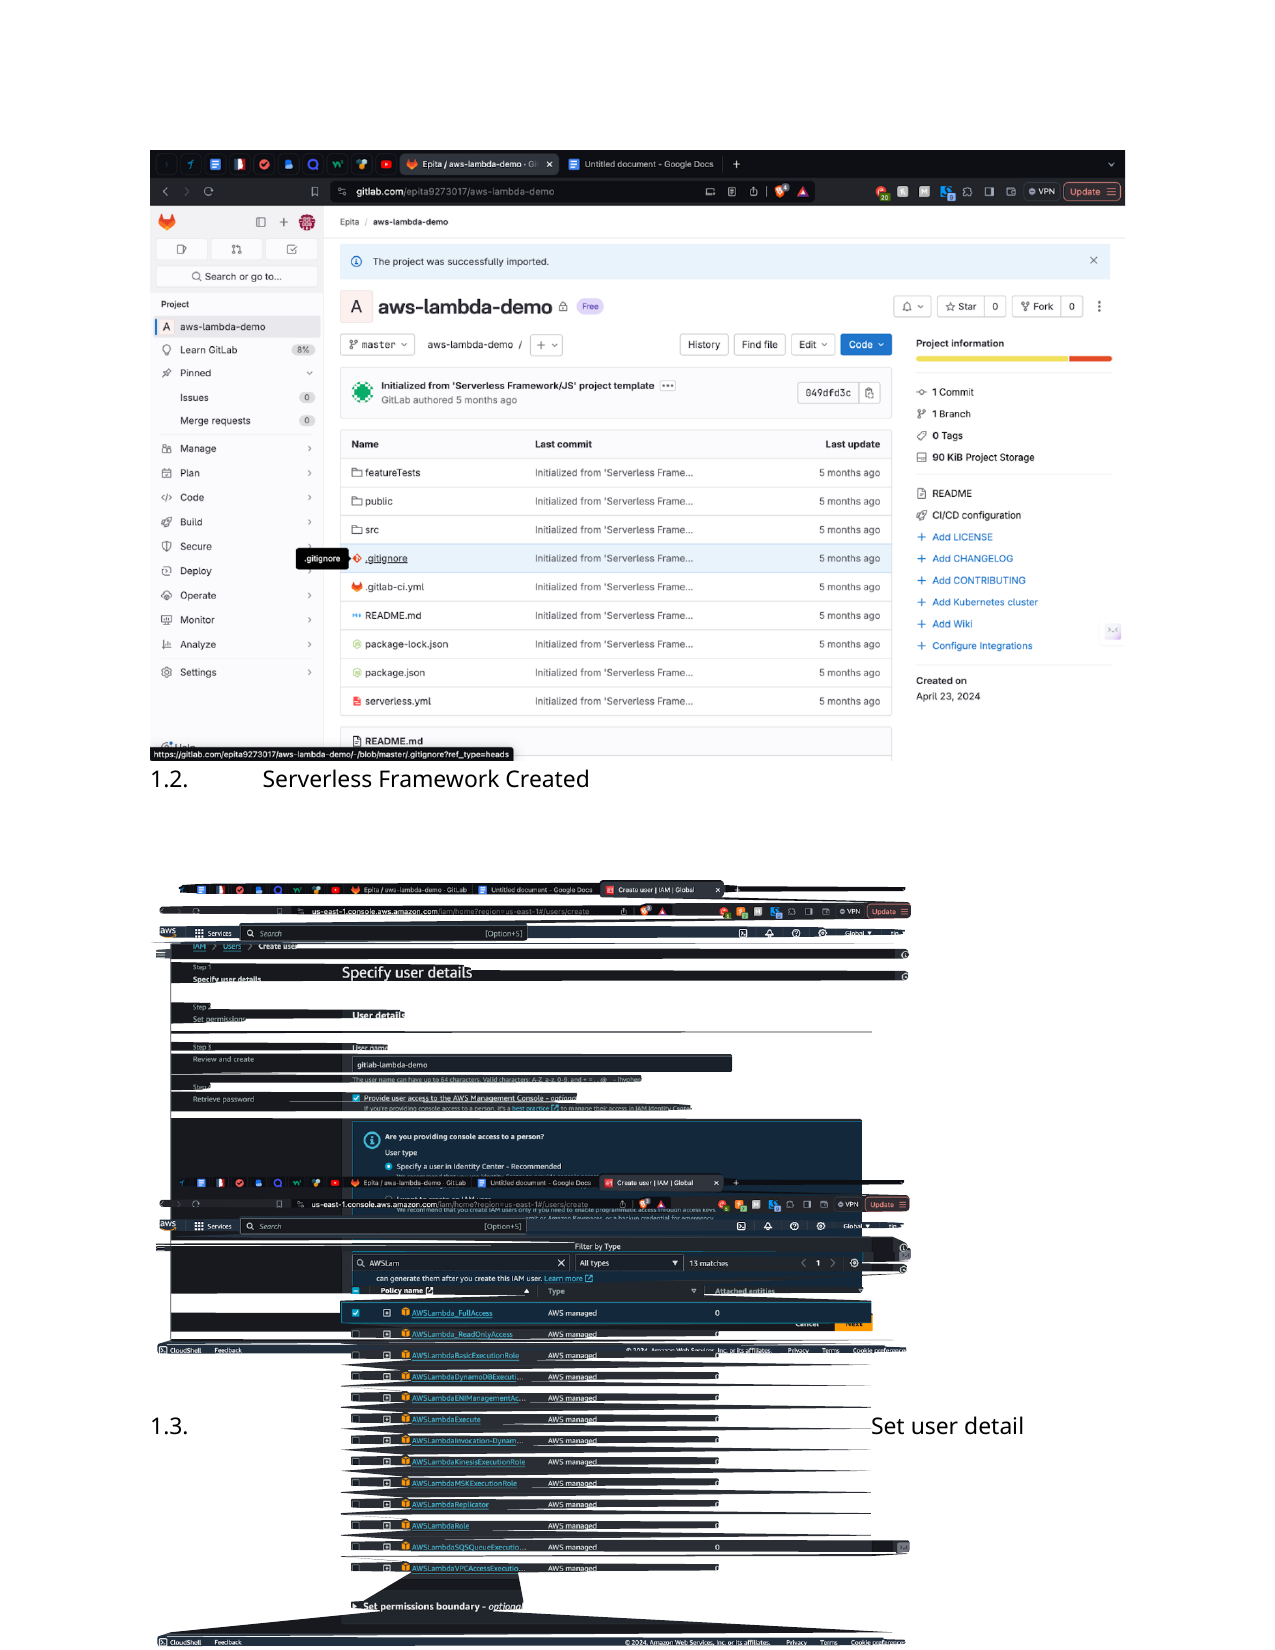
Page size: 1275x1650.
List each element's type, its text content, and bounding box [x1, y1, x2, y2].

list Serverless Framework Created [150, 761, 1125, 794]
list Set user detail [409, 1410, 1125, 1441]
list Set user detail [150, 1410, 399, 1441]
